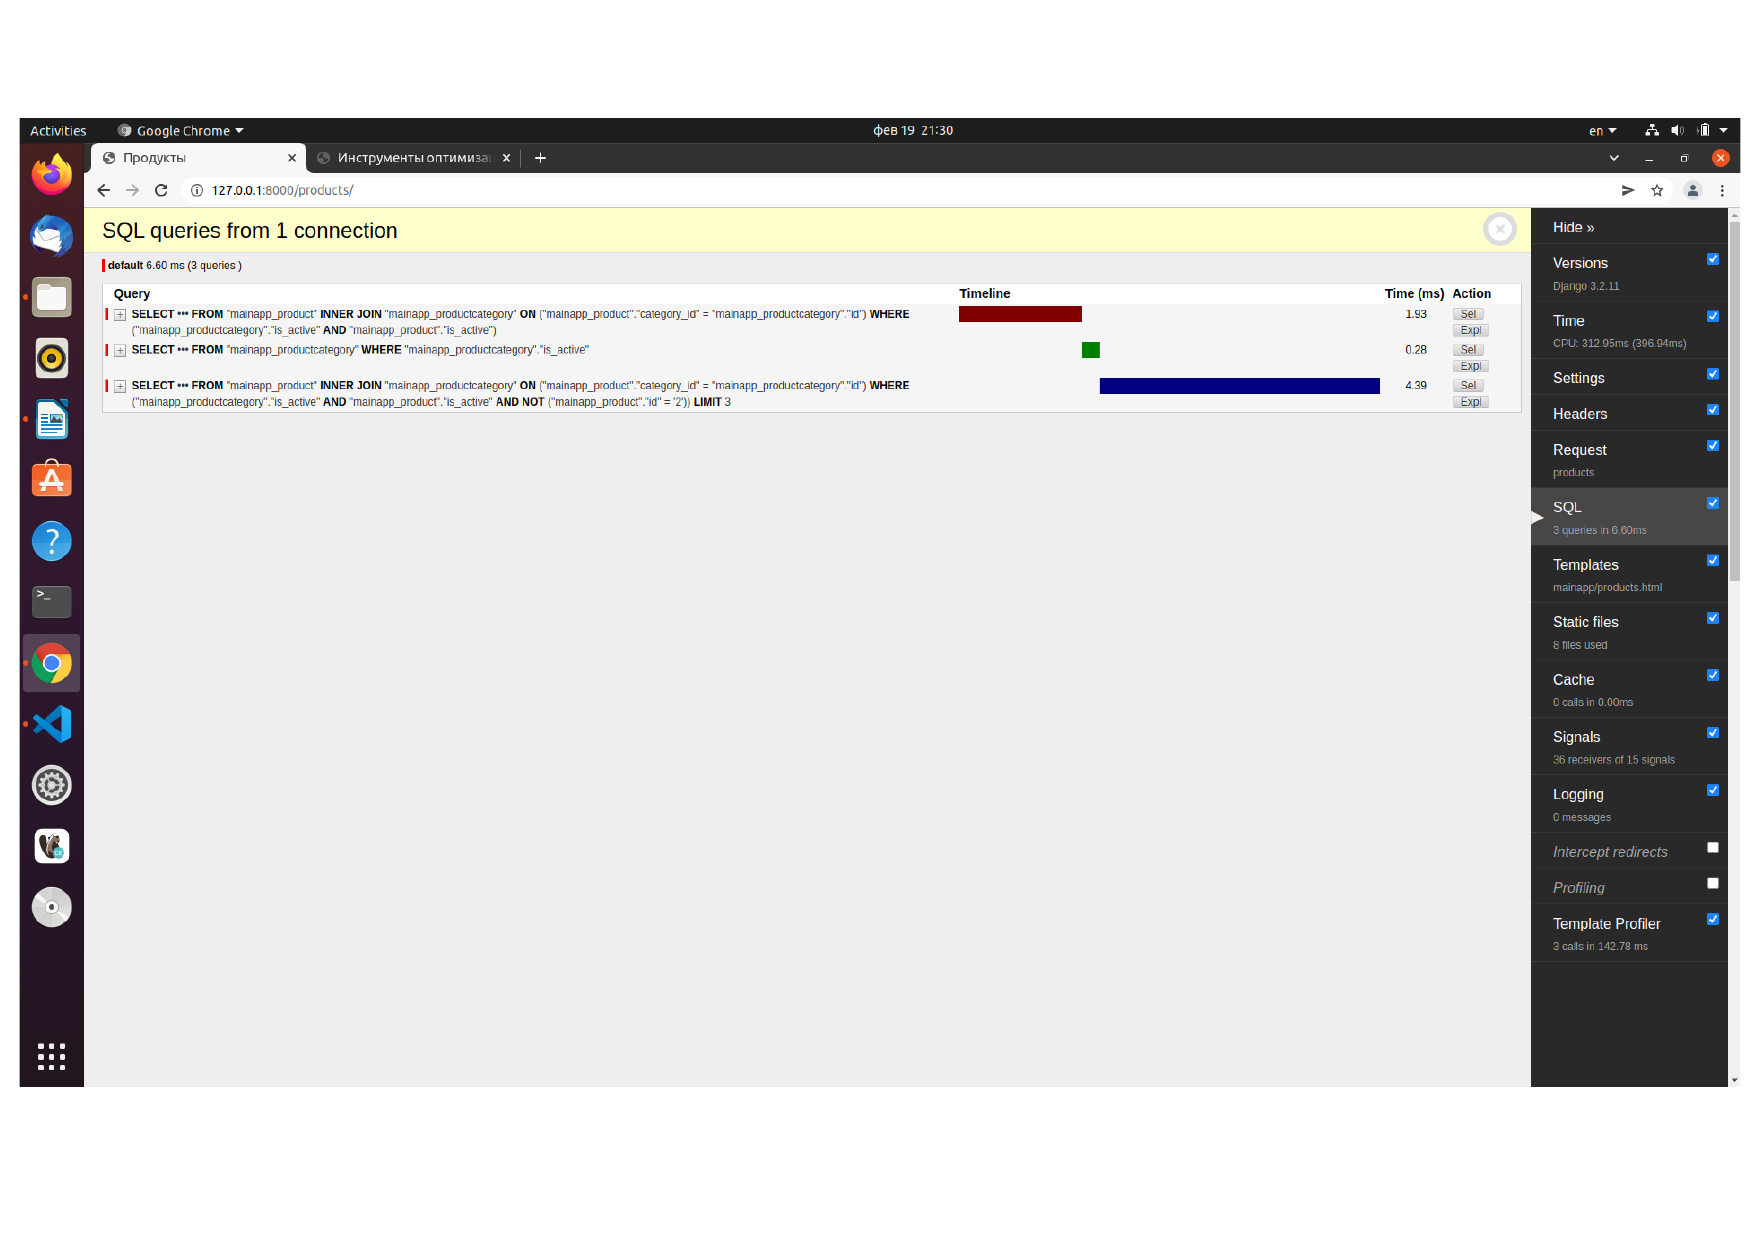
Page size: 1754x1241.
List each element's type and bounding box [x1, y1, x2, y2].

picture [19, 118, 1741, 1087]
